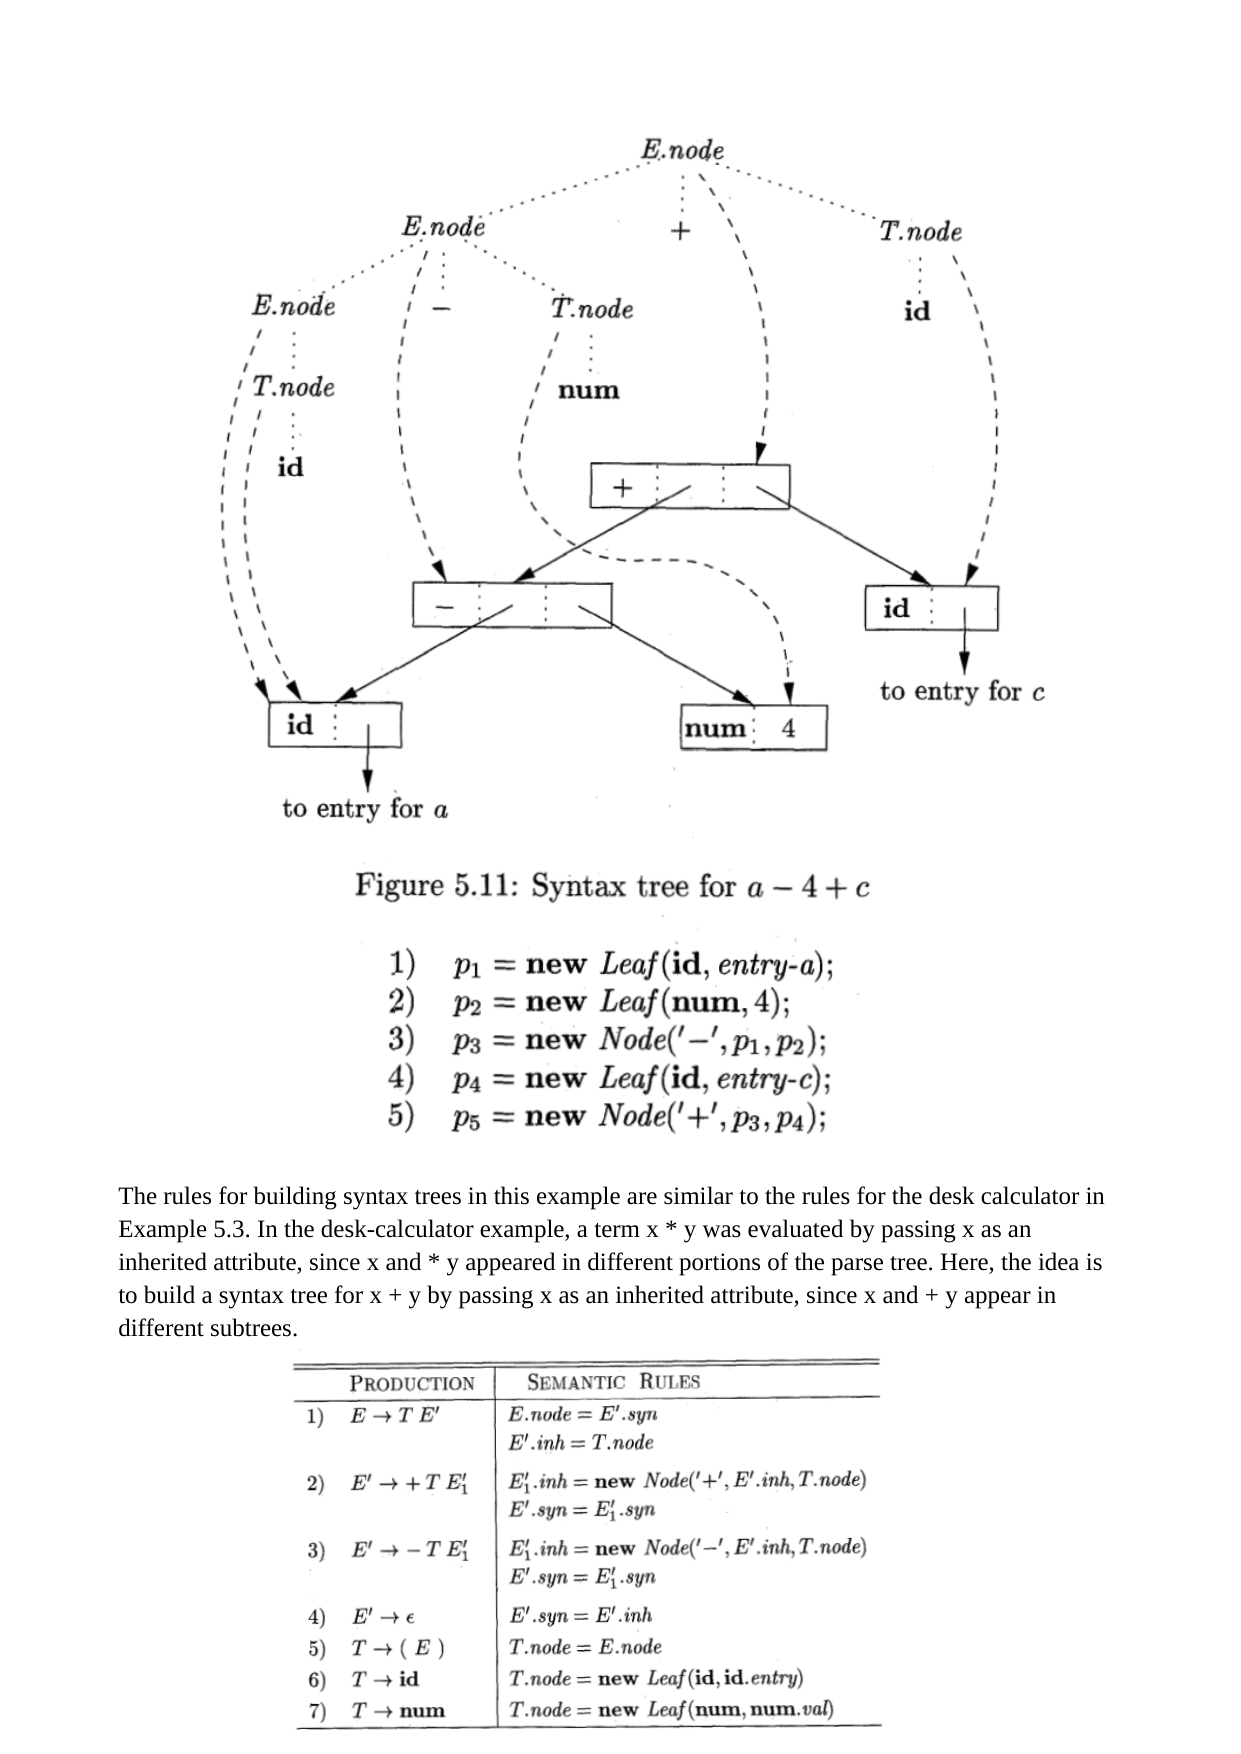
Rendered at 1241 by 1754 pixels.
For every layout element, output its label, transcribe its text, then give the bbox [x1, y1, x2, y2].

text The rules for building syntax trees in this example are similar to the rules for the desk calculator in Example 5.3. In the desk-calculator example, a term x * y was evaluated by passing x as an inherited attribute, since x and * y appeared in different portions of the parse tree. Here, the idea is to build a syntax tree for x + y by passing x as an inherited attribute, since x and + y appear in different subtrees. [118, 1181, 1122, 1342]
picture [279, 1348, 906, 1731]
picture [189, 134, 1051, 1141]
